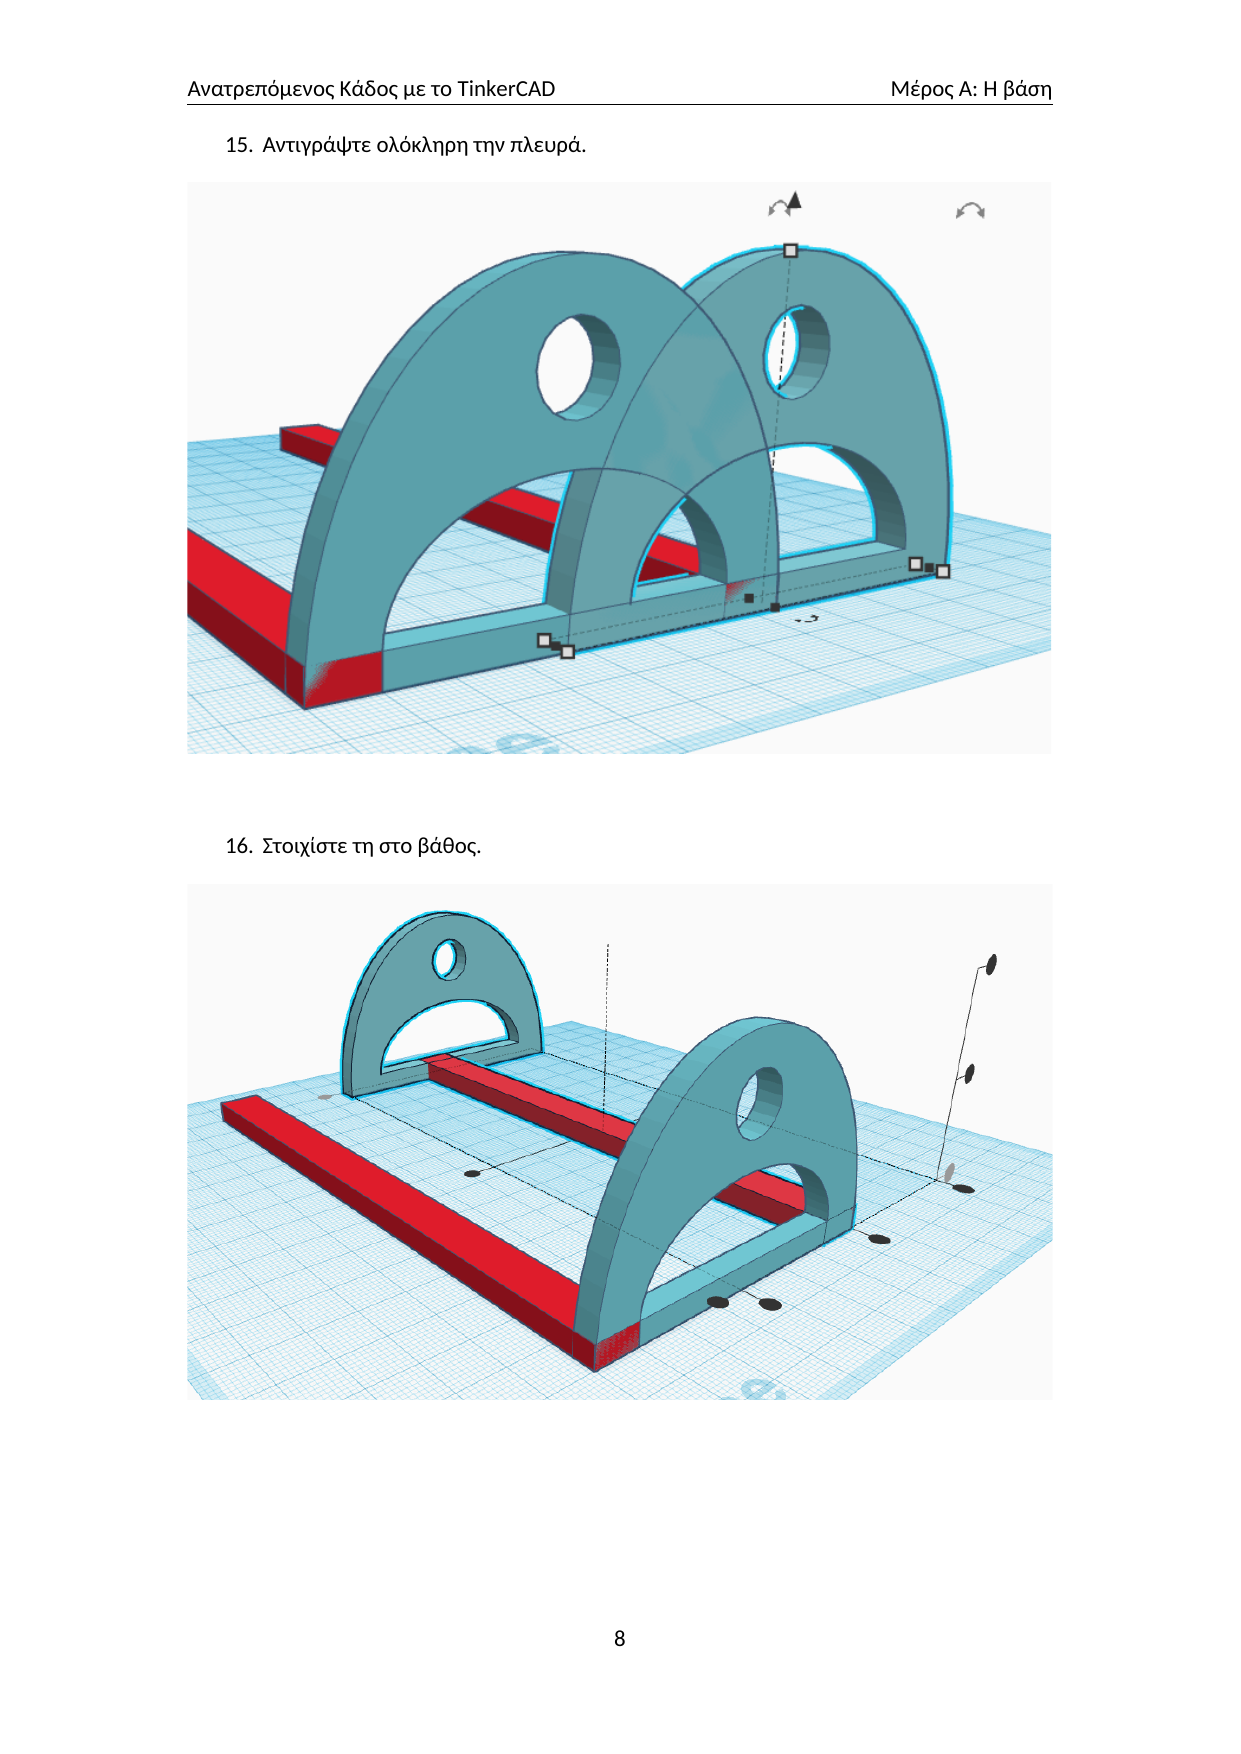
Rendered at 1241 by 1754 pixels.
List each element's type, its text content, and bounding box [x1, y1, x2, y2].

list Στοιχίστε τη στο βάθος. [225, 831, 1053, 859]
list Αντιγράψτε ολόκληρη την πλευρά. [225, 130, 1053, 158]
